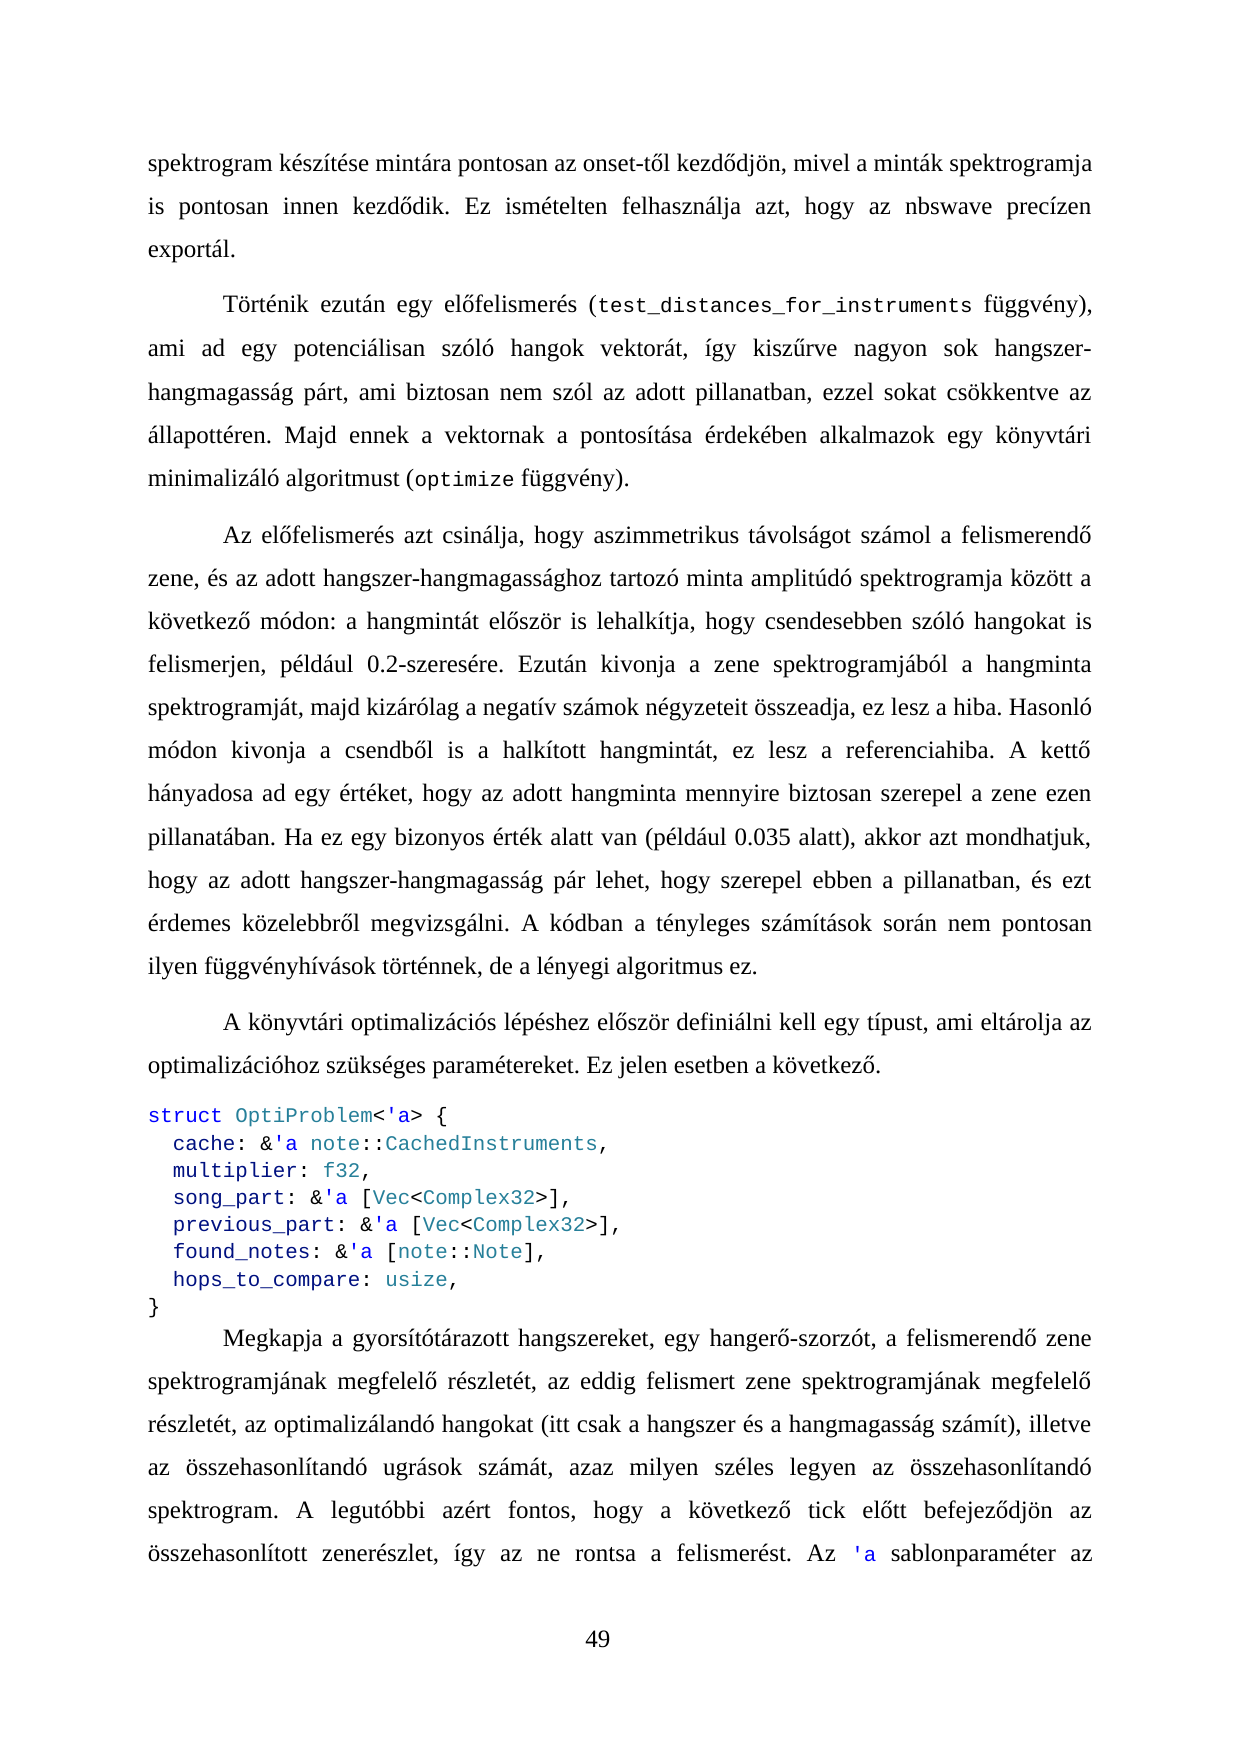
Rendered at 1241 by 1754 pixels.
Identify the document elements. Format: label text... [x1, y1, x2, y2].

text A könyvtári optimalizációs lépéshez először definiálni kell egy típust, ami eltárolja az optimalizációhoz szükséges paramétereket. Ez jelen esetben a következő. [148, 1007, 1092, 1078]
text song_part: &'a [Vec<Complex32>], [148, 1187, 1092, 1211]
text Az előfelismerés azt csinálja, hogy aszimmetrikus távolságot számol a felismerendő zene, és az adott hangszer-hangmagassághoz tartozó minta amplitúdó spektrogramja között a következő módon: a hangmintát először is lehalkítja, hogy csendesebben szóló hangokat is felismerjen, például 0.2-szeresére. Ezután kivonja a zene spektrogramjából a hangminta spektrogramját, majd kizárólag a negatív számok négyzeteit összeadja, ez lesz a hiba. Hasonló módon kivonja a csendből is a halkított hangmintát, ez lesz a referenciahiba. A kettő hányadosa ad egy értéket, hogy az adott hangminta mennyire biztosan szerepel a zene ezen pillanatában. Ha ez egy bizonyos érték alatt van (például 0.035 alatt), akkor azt mondhatjuk, hogy az adott hangszer-hangmagasság pár lehet, hogy szerepel ebben a pillanatban, és ezt érdemes közelebbről megvizsgálni. A kódban a tényleges számítások során nem pontosan ilyen függvényhívások történnek, de a lényegi algoritmus ez. [148, 520, 1092, 980]
text cache: &'a note::CachedInstruments, [148, 1133, 1092, 1156]
text struct OptiProblem<'a> { [148, 1105, 1092, 1129]
text found_notes: &'a [note::Note], [148, 1241, 1092, 1265]
text previous_part: &'a [Vec<Complex32>], [148, 1214, 1092, 1238]
text hops_to_compare: usize, [148, 1268, 1092, 1292]
text multiplier: f32, [148, 1160, 1092, 1183]
text spektrogram készítése mintára pontosan az onset-től kezdődjön, mivel a minták spektrogramja is pontosan innen kezdődik. Ez ismételten felhasználja azt, hogy az nbswave precízen exportál. [148, 148, 1092, 263]
text Történik ezután egy előfelismerés (test_distances_for_instruments függvény), ami ad egy potenciálisan szóló hangok vektorát, így kiszűrve nagyon sok hangszer-hangmagasság párt, ami biztosan nem szól az adott pillanatban, ezzel sokat csökkentve az állapottéren. Majd ennek a vektornak a pontosítása érdekében alkalmazok egy könyvtári minimalizáló algoritmust (optimize függvény). [148, 289, 1092, 492]
text } [148, 1296, 1092, 1319]
text Megkapja a gyorsítótárazott hangszereket, egy hangerő-szorzót, a felismerendő zene spektrogramjának megfelelő részletét, az eddig felismert zene spektrogramjának megfelelő részletét, az optimalizálandó hangokat (itt csak a hangszer és a hangmagasság számít), illetve az összehasonlítandó ugrások számát, azaz milyen széles legyen az összehasonlítandó spektrogram. A legutóbbi azért fontos, hogy a következő tick előtt befejeződjön az összehasonlított zenerészlet, így az ne rontsa a felismerést. Az 'a sablonparaméter az [148, 1323, 1092, 1568]
